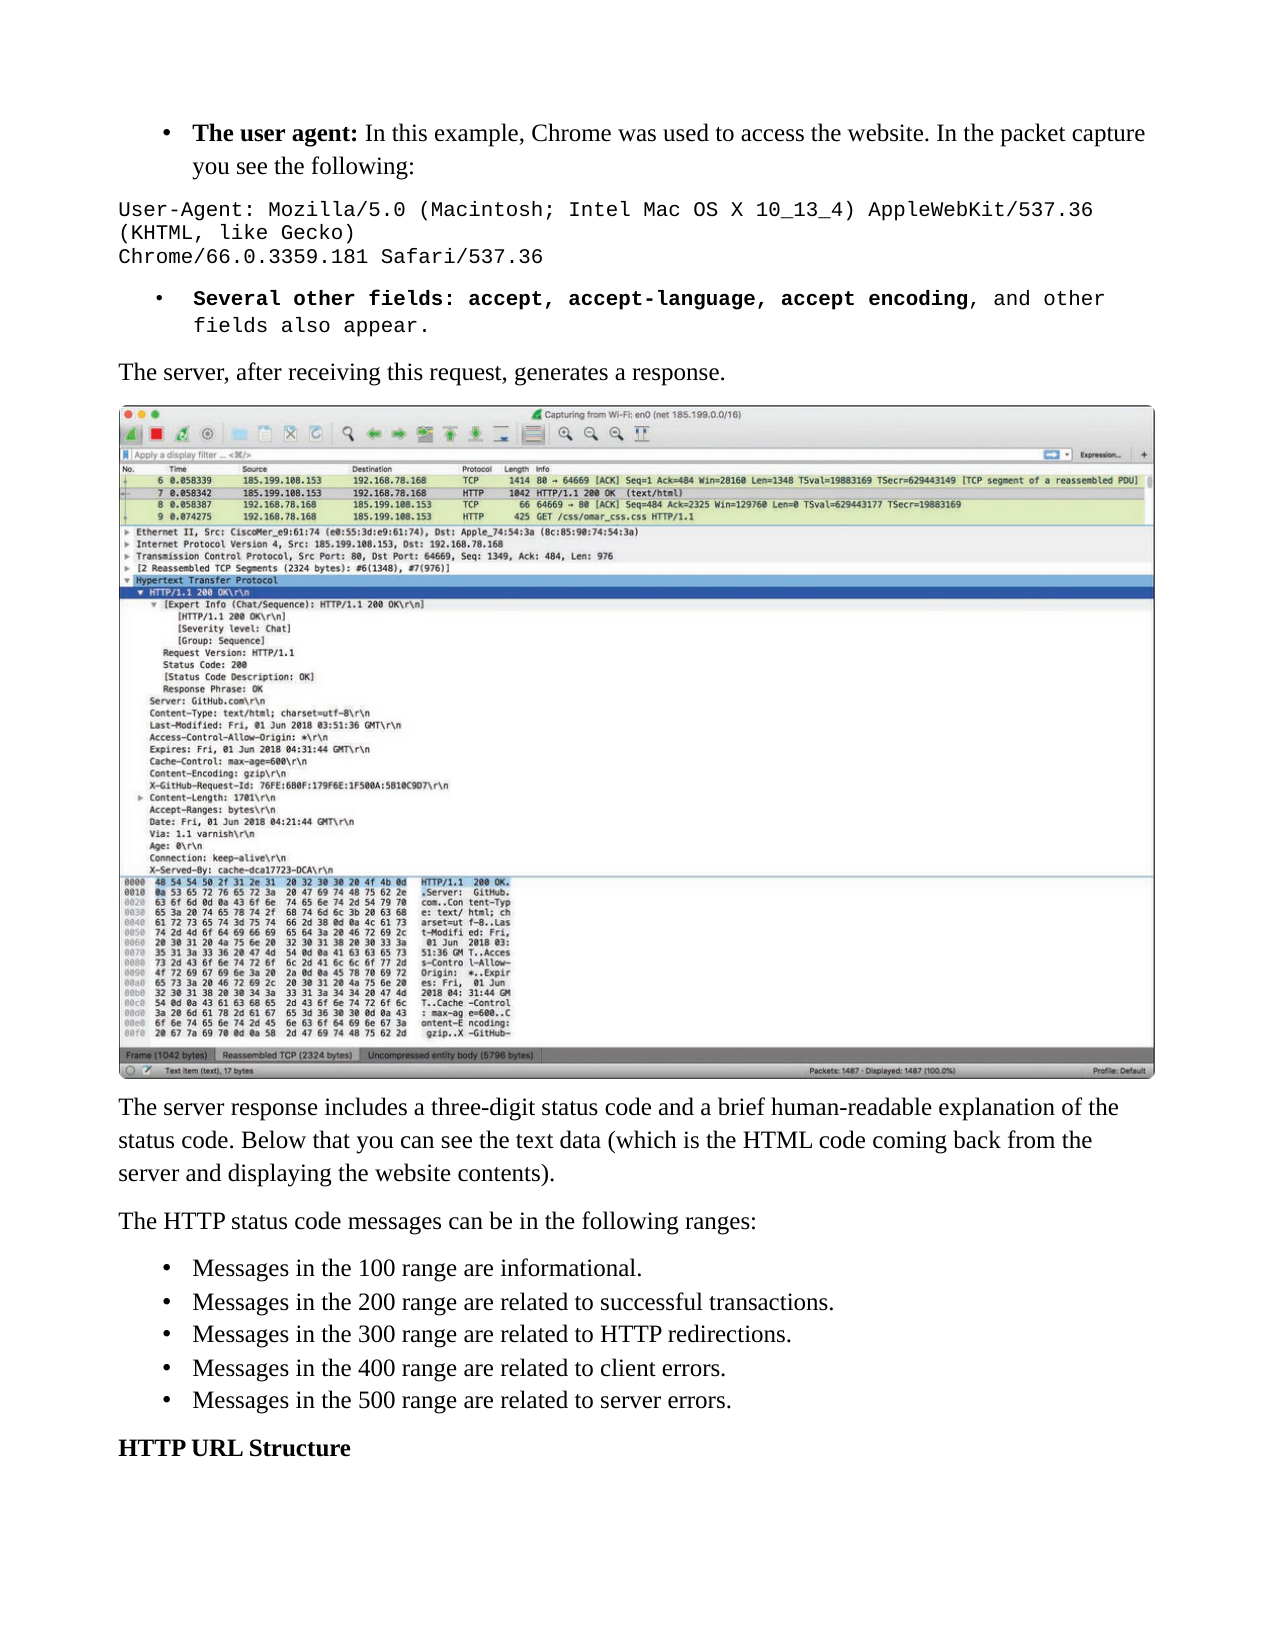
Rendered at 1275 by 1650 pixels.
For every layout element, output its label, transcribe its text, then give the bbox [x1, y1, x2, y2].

text User-Agent: Mozilla/5.0 (Macintosh; Intel Mac OS X 10_13_4) AppleWebKit/537.36 (KHTML, like Gecko) [118, 199, 1157, 246]
text The HTTP status code messages can be in the following ranges: [118, 1206, 1157, 1235]
list Messages in the 100 range are informational. [162, 1253, 1157, 1282]
list Messages in the 400 range are related to client errors. [162, 1353, 1157, 1381]
list The user agent: In this example, Chrome was used to access the website. In the packet capture you see the following: [162, 118, 1157, 180]
text HTTP URL Structure [118, 1433, 1157, 1462]
text Chrome/66.0.3359.181 Safari/537.36 [118, 246, 1157, 270]
list Several other fields: accept, accept-language, accept encoding, and other fields also appear. [156, 288, 1157, 339]
list Messages in the 500 range are related to server errors. [162, 1386, 1157, 1414]
list Messages in the 300 range are related to HTTP redirections. [162, 1319, 1157, 1348]
text The server response includes a three-digit status code and a brief human-readable explanation of the status code. Below that you can see the text data (which is the HTML code coming back from the server and displaying the website contents). [118, 1088, 1157, 1187]
text The server, after receiving this request, generates a response. [118, 357, 1157, 386]
picture [118, 404, 1157, 1088]
list Messages in the 200 range are related to successful transactions. [162, 1287, 1157, 1315]
